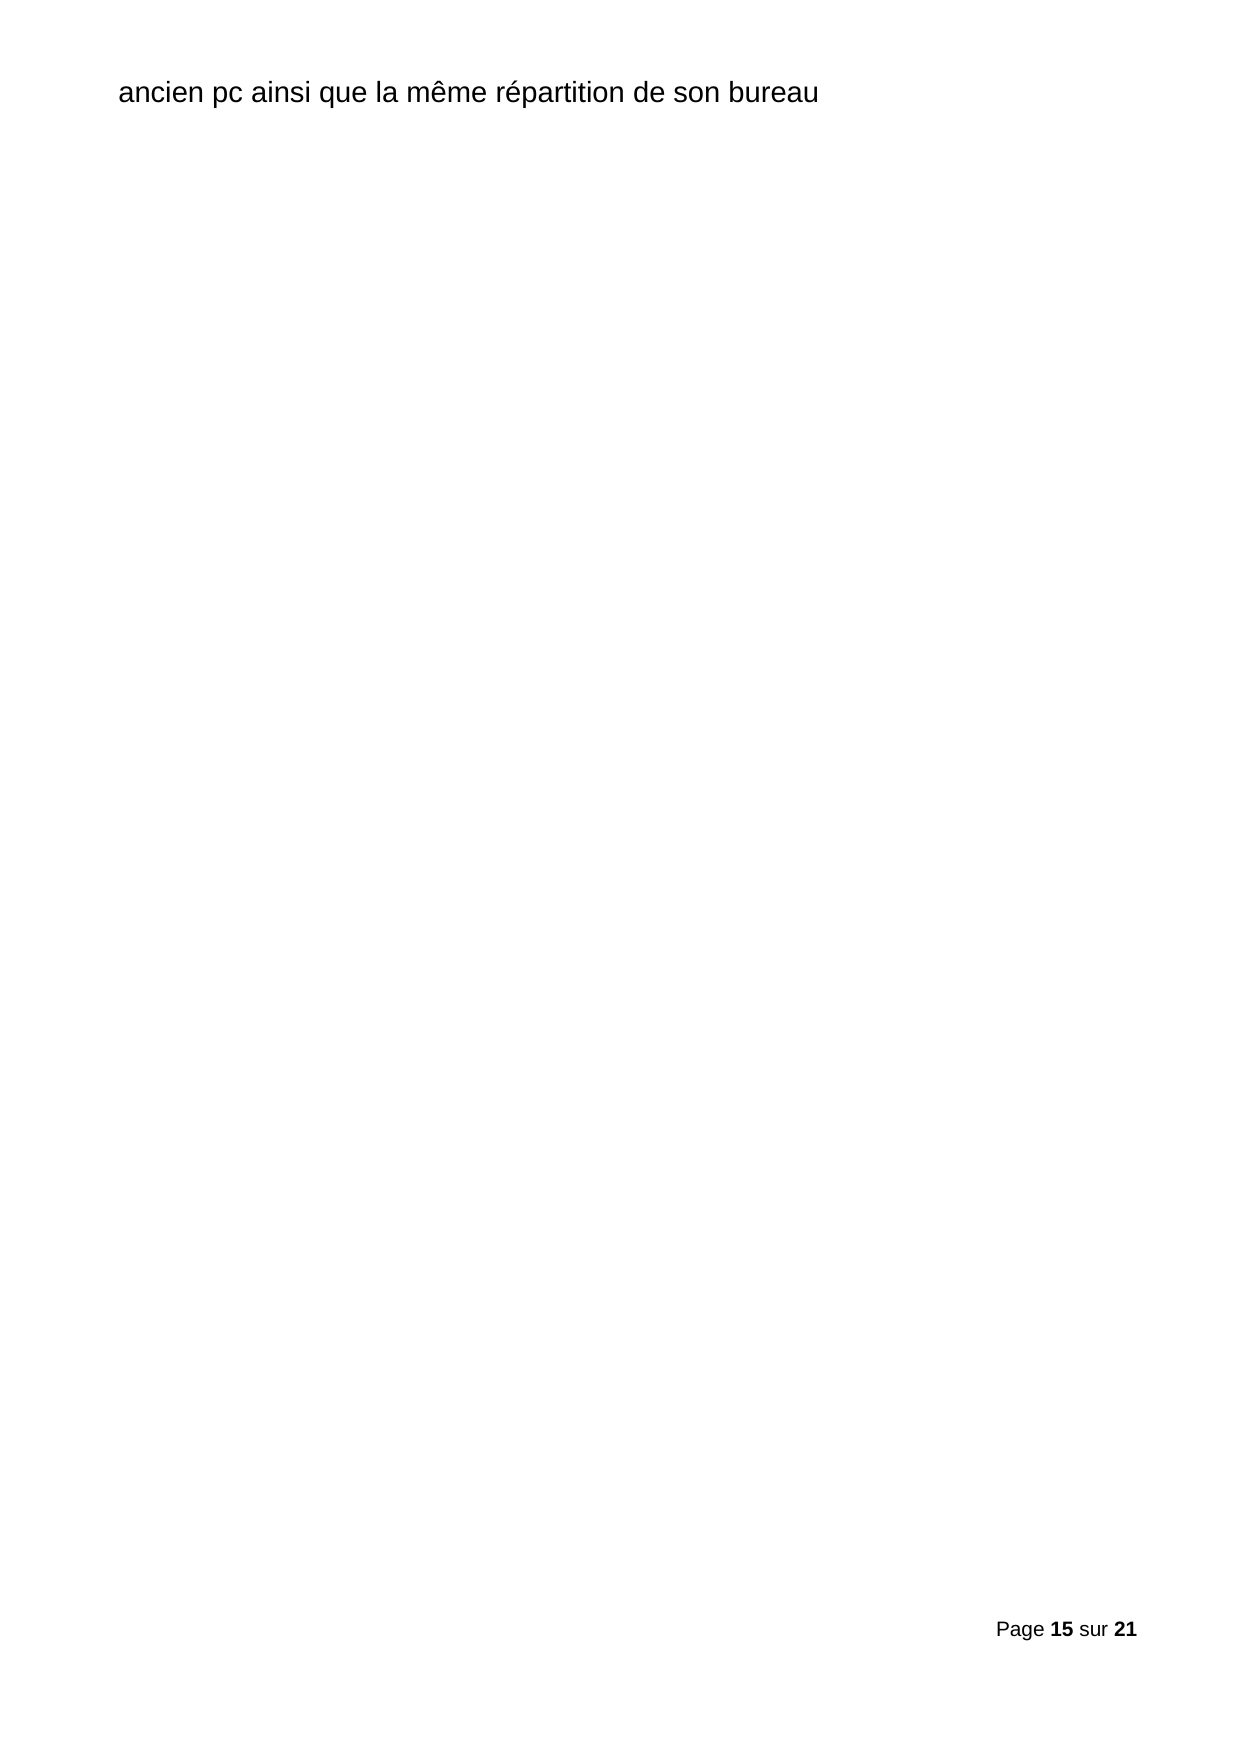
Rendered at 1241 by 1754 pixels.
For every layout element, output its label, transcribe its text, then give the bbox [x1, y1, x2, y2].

text ancien pc ainsi que la même répartition de son bureau [118, 75, 1137, 108]
